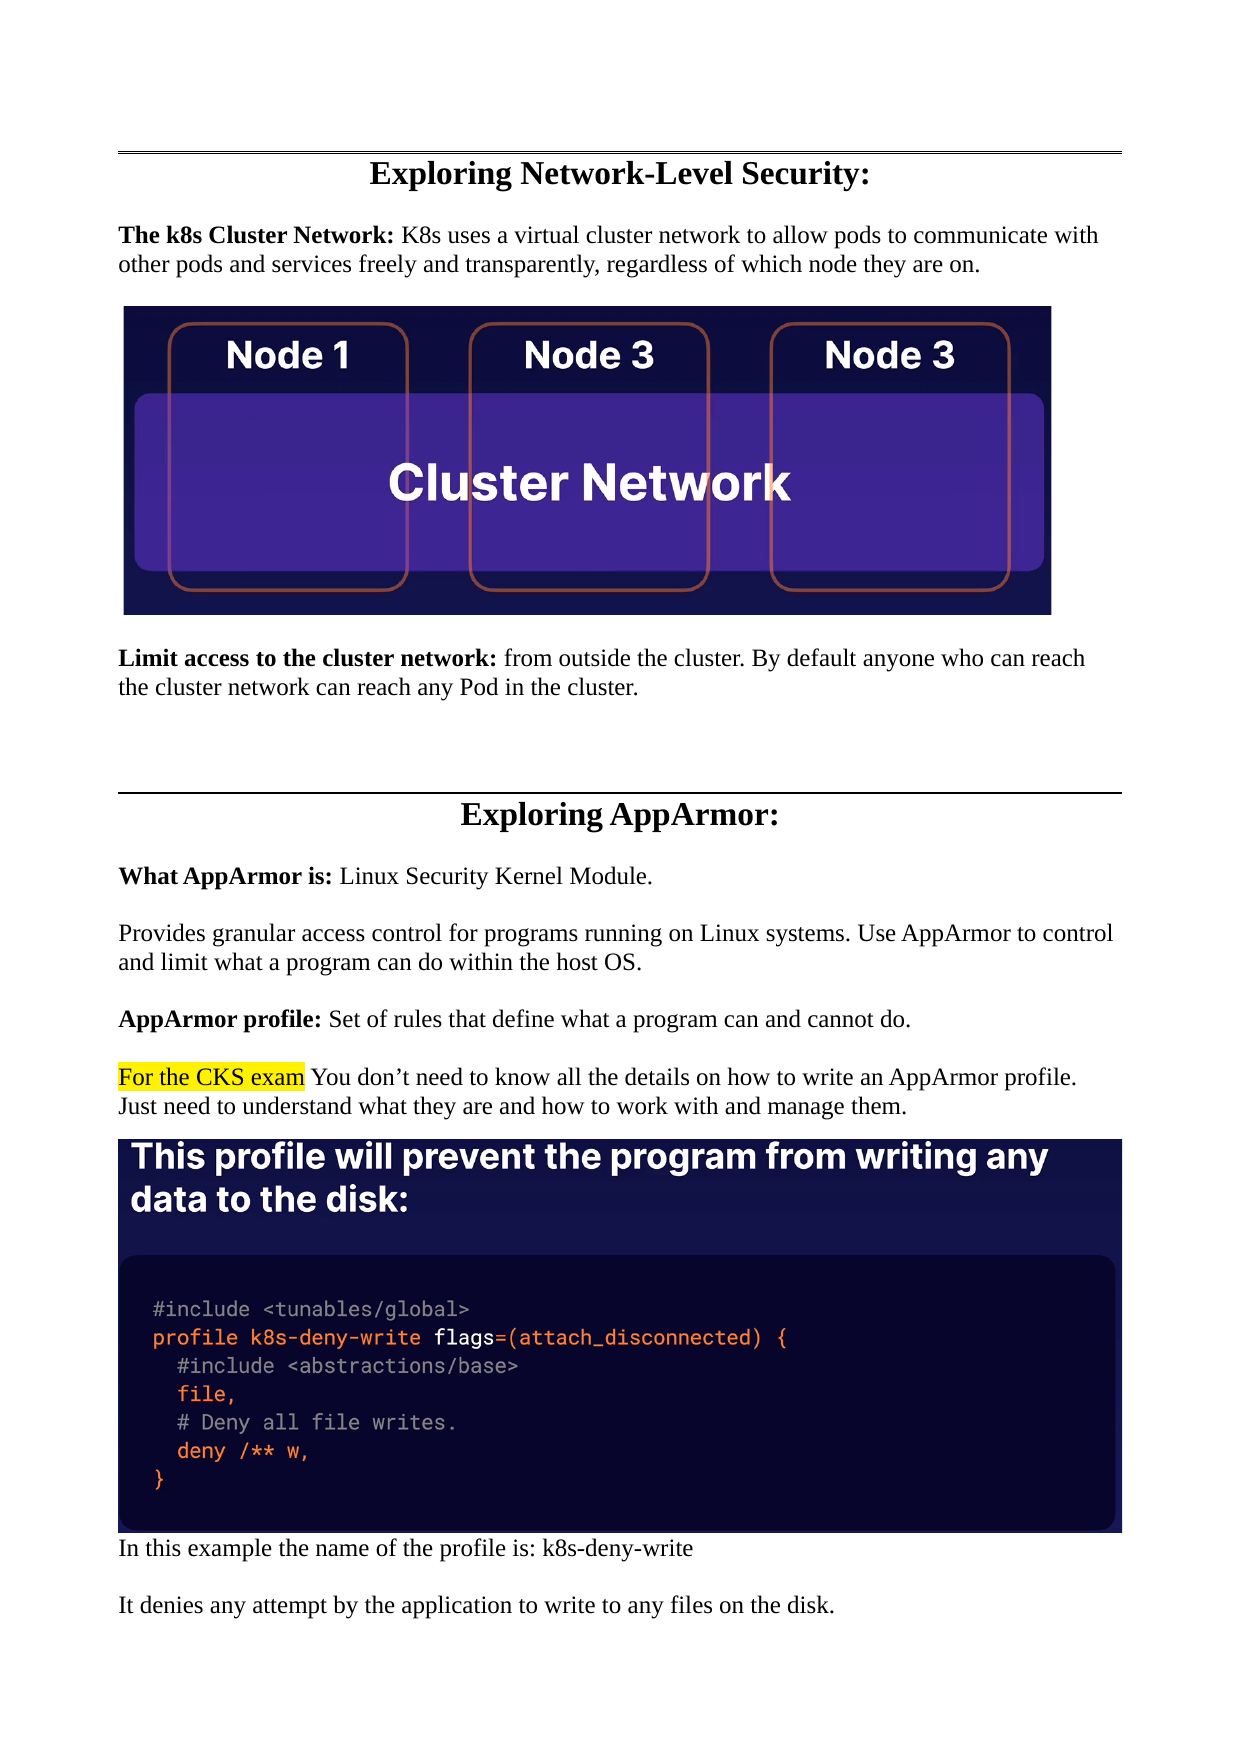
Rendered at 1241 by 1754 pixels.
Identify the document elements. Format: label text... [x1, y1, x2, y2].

text The k8s Cluster Network: K8s uses a virtual cluster network to allow pods to communicate with other pods and services freely and transparently, regardless of which node they are on. [118, 221, 1122, 278]
text Provides granular access control for programs running on Linux systems. Use AppArmor to control and limit what a program can do within the host OS. [118, 918, 1122, 976]
text Exploring Network-Level Security: [118, 154, 1122, 192]
text [118, 1119, 1122, 1139]
text Exploring AppArmor: [118, 794, 1122, 832]
text Limit access to the cluster network: from outside the cluster. By default anyone who can reach the cluster network can reach any Pod in the cluster. [118, 643, 1122, 701]
text AppArmor profile: Set of rules that define what a program can and cannot do. [118, 1004, 1122, 1033]
text It denies any attempt by the application to write to any files on the disk. [118, 1590, 1122, 1619]
text In this example the name of the profile is: k8s-deny-write [118, 1533, 1122, 1562]
text For the CKS exam You don’t need to know all the details on how to write an AppArmor profile. Just need to understand what they are and how to work with and manage them. [118, 1062, 1122, 1119]
picture [118, 1139, 1123, 1533]
text What AppArmor is: Linux Security Kernel Module. [118, 861, 1122, 889]
picture [123, 306, 1052, 615]
